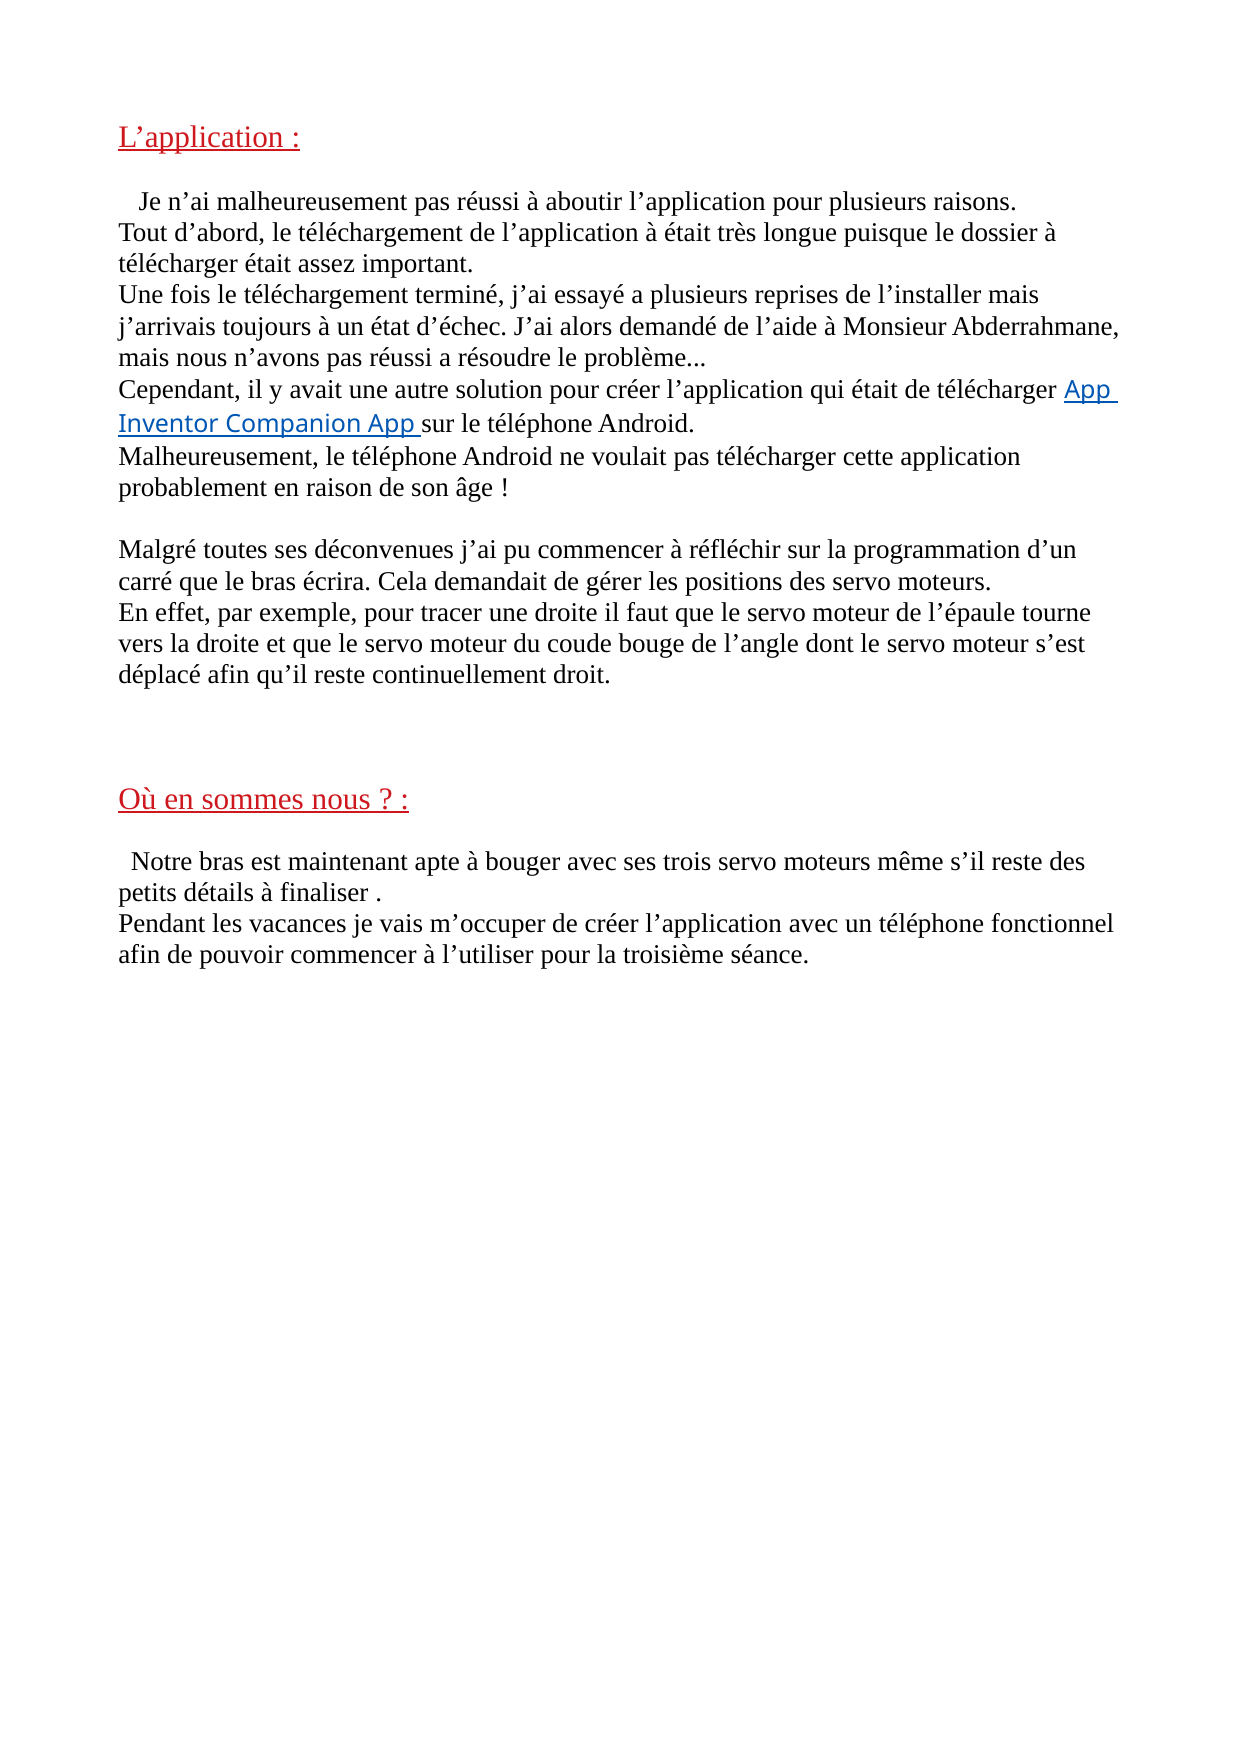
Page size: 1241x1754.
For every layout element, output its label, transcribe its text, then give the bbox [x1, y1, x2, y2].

text Une fois le téléchargement terminé, j’ai essayé a plusieurs reprises de l’installer mais j’arrivais toujours à un état d’échec. J’ai alors demandé de l’aide à Monsieur Abderrahmane, mais nous n’avons pas réussi a résoudre le problème... [118, 279, 1122, 372]
text Malheureusement, le téléphone Android ne voulait pas télécharger cette application probablement en raison de son âge ! [118, 440, 1122, 502]
text L’application : [118, 118, 1122, 154]
text Je n’ai malheureusement pas réussi à aboutir l’application pour plusieurs raisons. [118, 185, 1122, 216]
text Où en sommes nous ? : [118, 780, 1122, 816]
text Malgré toutes ses déconvenues j’ai pu commencer à réfléchir sur la programmation d’un carré que le bras écrira. Cela demandait de gérer les positions des servo moteurs. [118, 534, 1122, 596]
text Tout d’abord, le téléchargement de l’application à était très longue puisque le dossier à télécharger était assez important. [118, 216, 1122, 279]
text Pendant les vacances je vais m’occuper de créer l’application avec un téléphone fonctionnel afin de pouvoir commencer à l’utiliser pour la troisième séance. [118, 907, 1122, 970]
text Cependant, il y avait une autre solution pour créer l’application qui était de télécharger App Inventor Companion App sur le téléphone Android. [118, 372, 1122, 440]
text Notre bras est maintenant apte à bouger avec ses trois servo moteurs même s’il reste des petits détails à finaliser . [118, 845, 1122, 907]
text En effet, par exemple, pour tracer une droite il faut que le servo moteur de l’épaule tourne vers la droite et que le servo moteur du coude bouge de l’angle dont le servo moteur s’est déplacé afin qu’il reste continuellement droit. [118, 596, 1122, 689]
